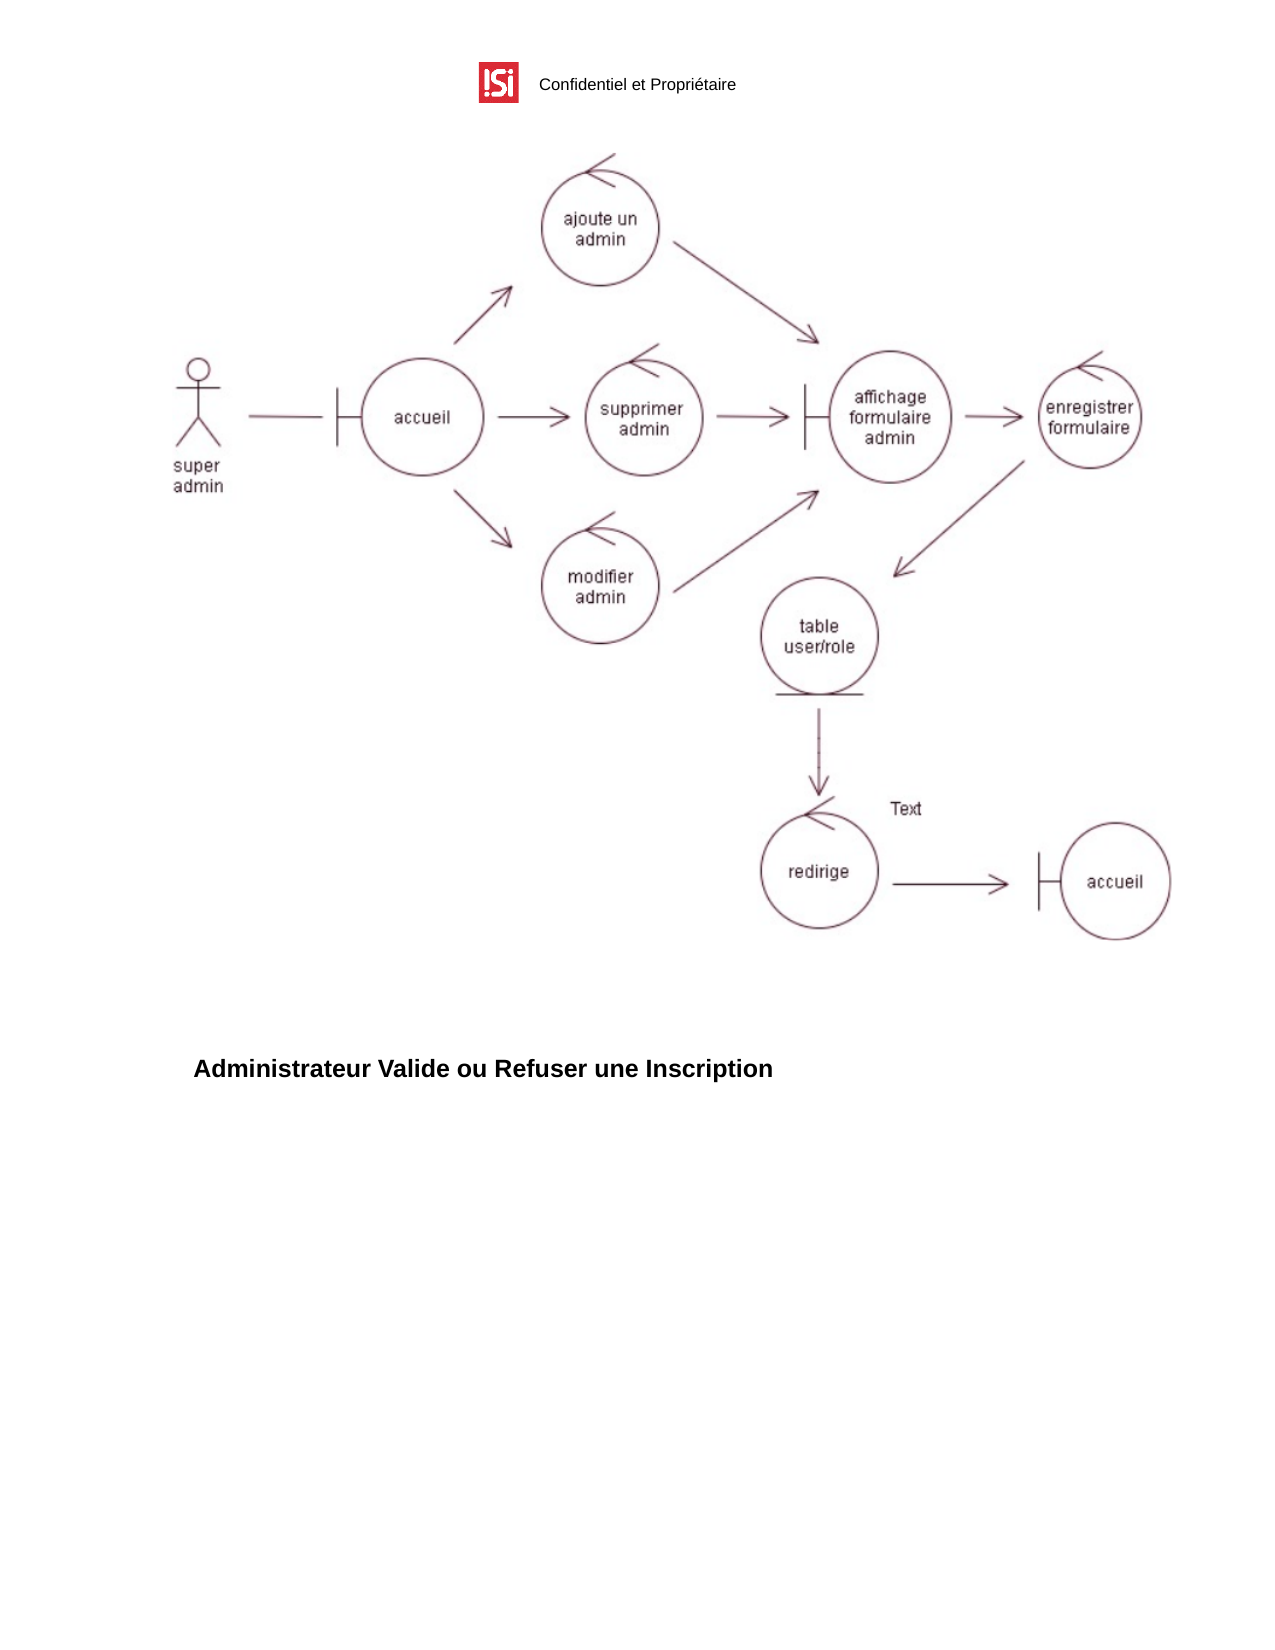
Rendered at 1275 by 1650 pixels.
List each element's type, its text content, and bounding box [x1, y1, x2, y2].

subtitle Administrateur Valide ou Refuser une Inscription [193, 1054, 1157, 1083]
